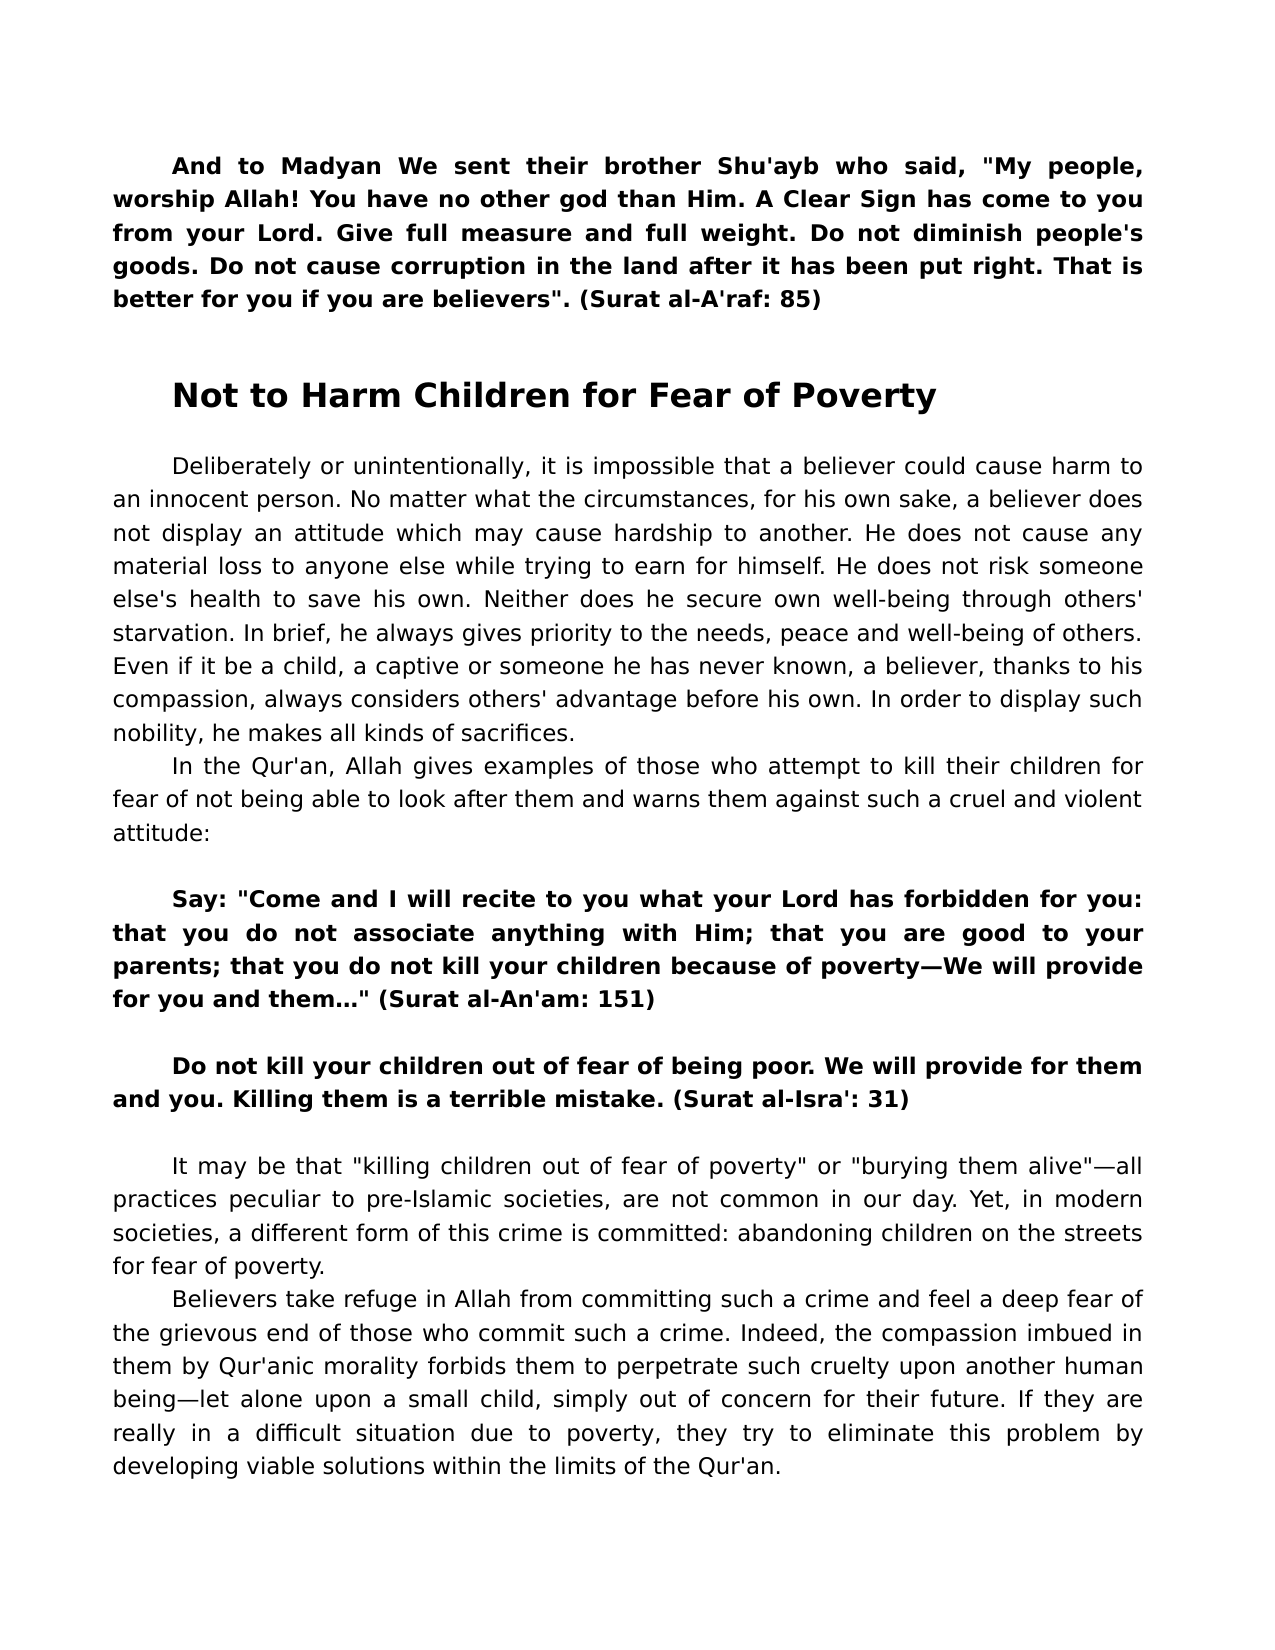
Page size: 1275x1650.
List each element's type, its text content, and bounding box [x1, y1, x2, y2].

text Do not kill your children out of fear of being poor. We will provide for them and you. Killing them is a terrible mistake. (Surat al-Isra': 31) [112, 1048, 1145, 1114]
text Say: "Come and I will recite to you what your Lord has forbidden for you: that you do not associate anything with Him; that you are good to your parents; that you do not kill your children because of poverty—We will provide for you and them…" (Surat al-An'am: 151) [112, 881, 1145, 1014]
text Not to Harm Children for Fear of Poverty [112, 381, 1145, 414]
text Believers take refuge in Allah from committing such a crime and feel a deep fear of the grievous end of those who commit such a crime. Indeed, the compassion imbued in them by Qur'anic morality forbids them to perpetrate such cruelty upon another human being—let alone upon a small child, simply out of concern for their future. If they are really in a difficult situation due to poverty, they try to eliminate this problem by developing viable solutions within the limits of the Qur'an. [112, 1281, 1145, 1481]
text And to Madyan We sent their brother Shu'ayb who said, "My people, worship Allah! You have no other god than Him. A Clear Sign has come to you from your Lord. Give full measure and full weight. Do not diminish people's goods. Do not cause corruption in the land after it has been put right. That is better for you if you are believers". (Surat al-A'raf: 85) [112, 148, 1145, 314]
text It may be that "killing children out of fear of poverty" or "burying them alive"—all practices peculiar to pre-Islamic societies, are not common in our day. Yet, in modern societies, a different form of this crime is committed: abandoning children on the streets for fear of poverty. [112, 1148, 1145, 1281]
text In the Qur'an, Allah gives examples of those who attempt to kill their children for fear of not being able to look after them and warns them against such a cruel and violent attitude: [112, 748, 1145, 848]
text Deliberately or unintentionally, it is impossible that a believer could cause harm to an innocent person. No matter what the circumstances, for his own sake, a believer does not display an attitude which may cause hardship to another. He does not cause any material loss to anyone else while trying to earn for himself. He does not risk someone else's health to save his own. Neither does he secure own well-being through others' starvation. In brief, he always gives priority to the needs, peace and well-being of others. Even if it be a child, a captive or someone he has never known, a believer, thanks to his compassion, always considers others' advantage before his own. In order to display such nobility, he makes all kinds of sacrifices. [112, 448, 1145, 748]
